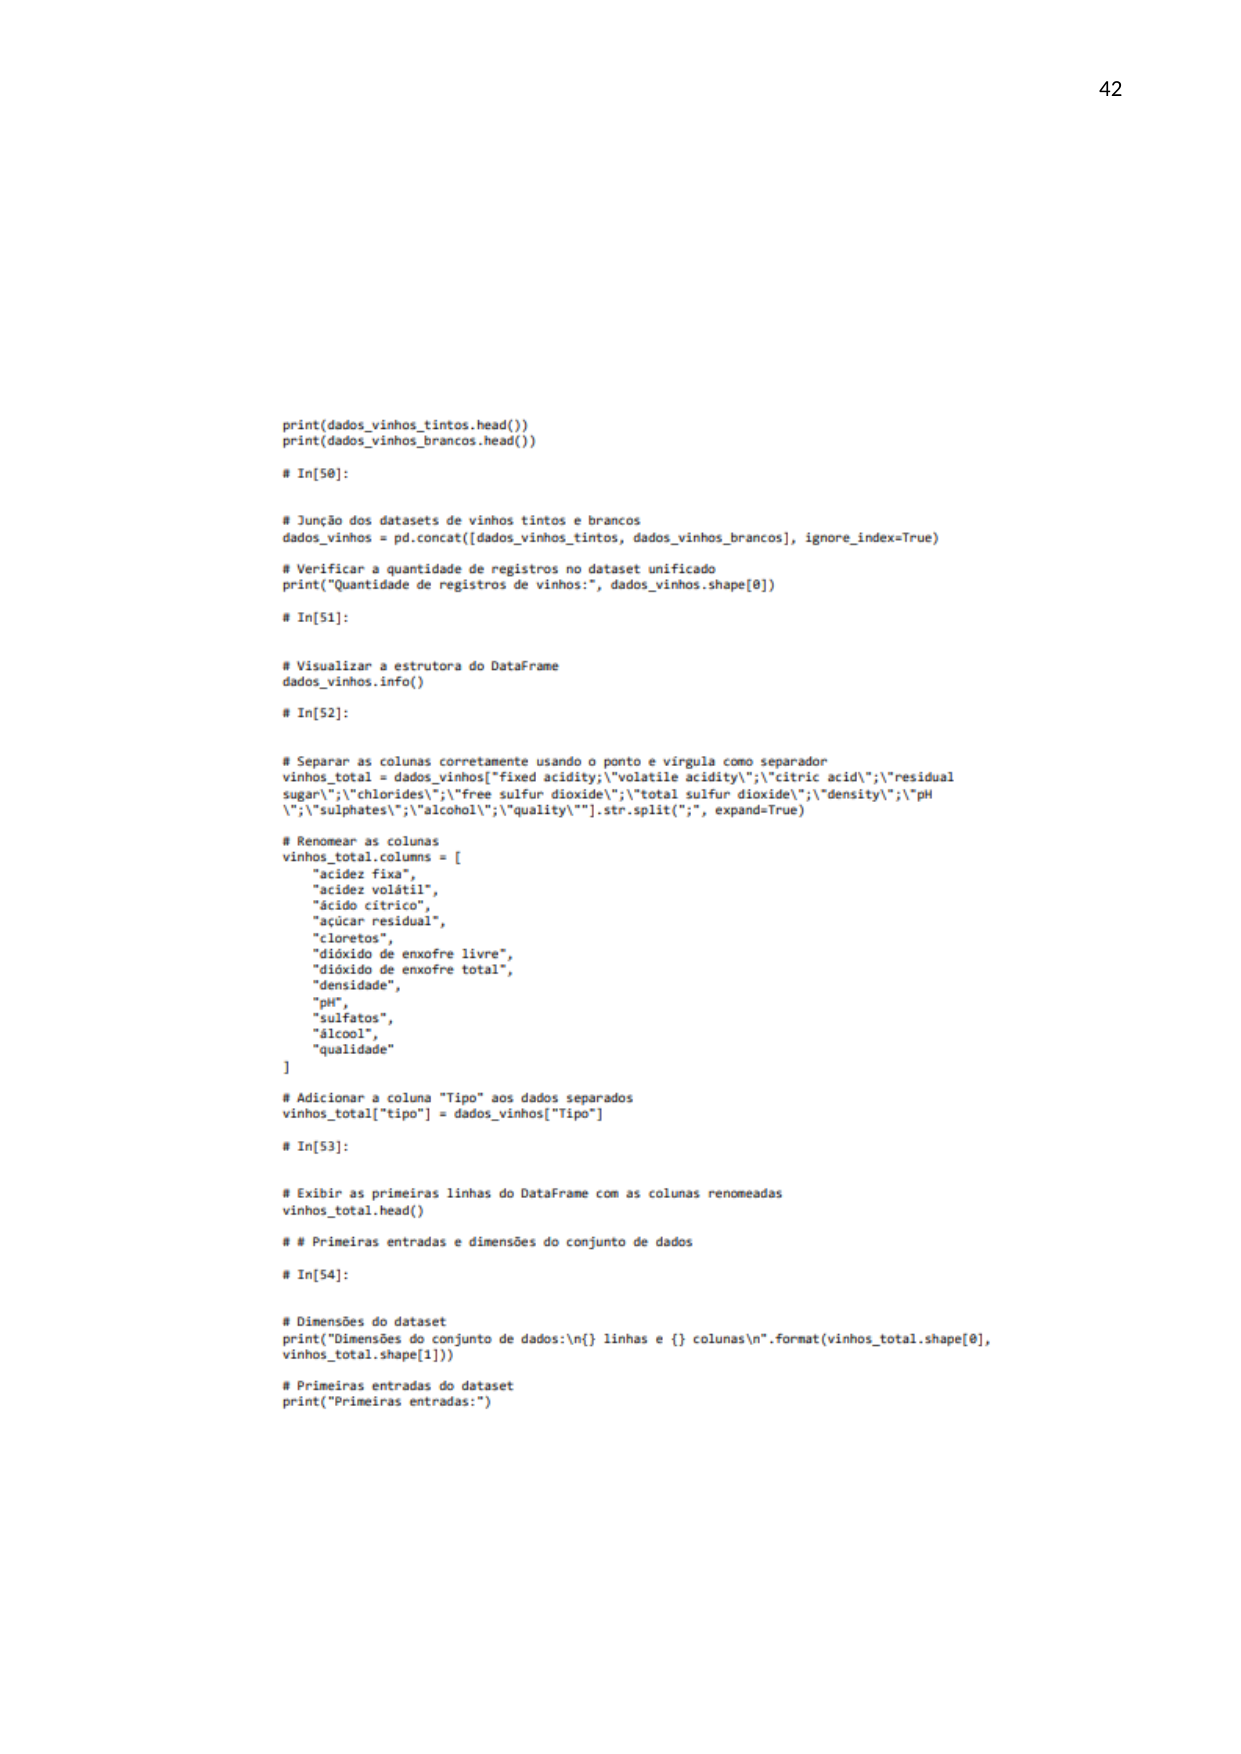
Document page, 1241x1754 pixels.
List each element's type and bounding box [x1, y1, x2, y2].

picture [227, 392, 1073, 1442]
